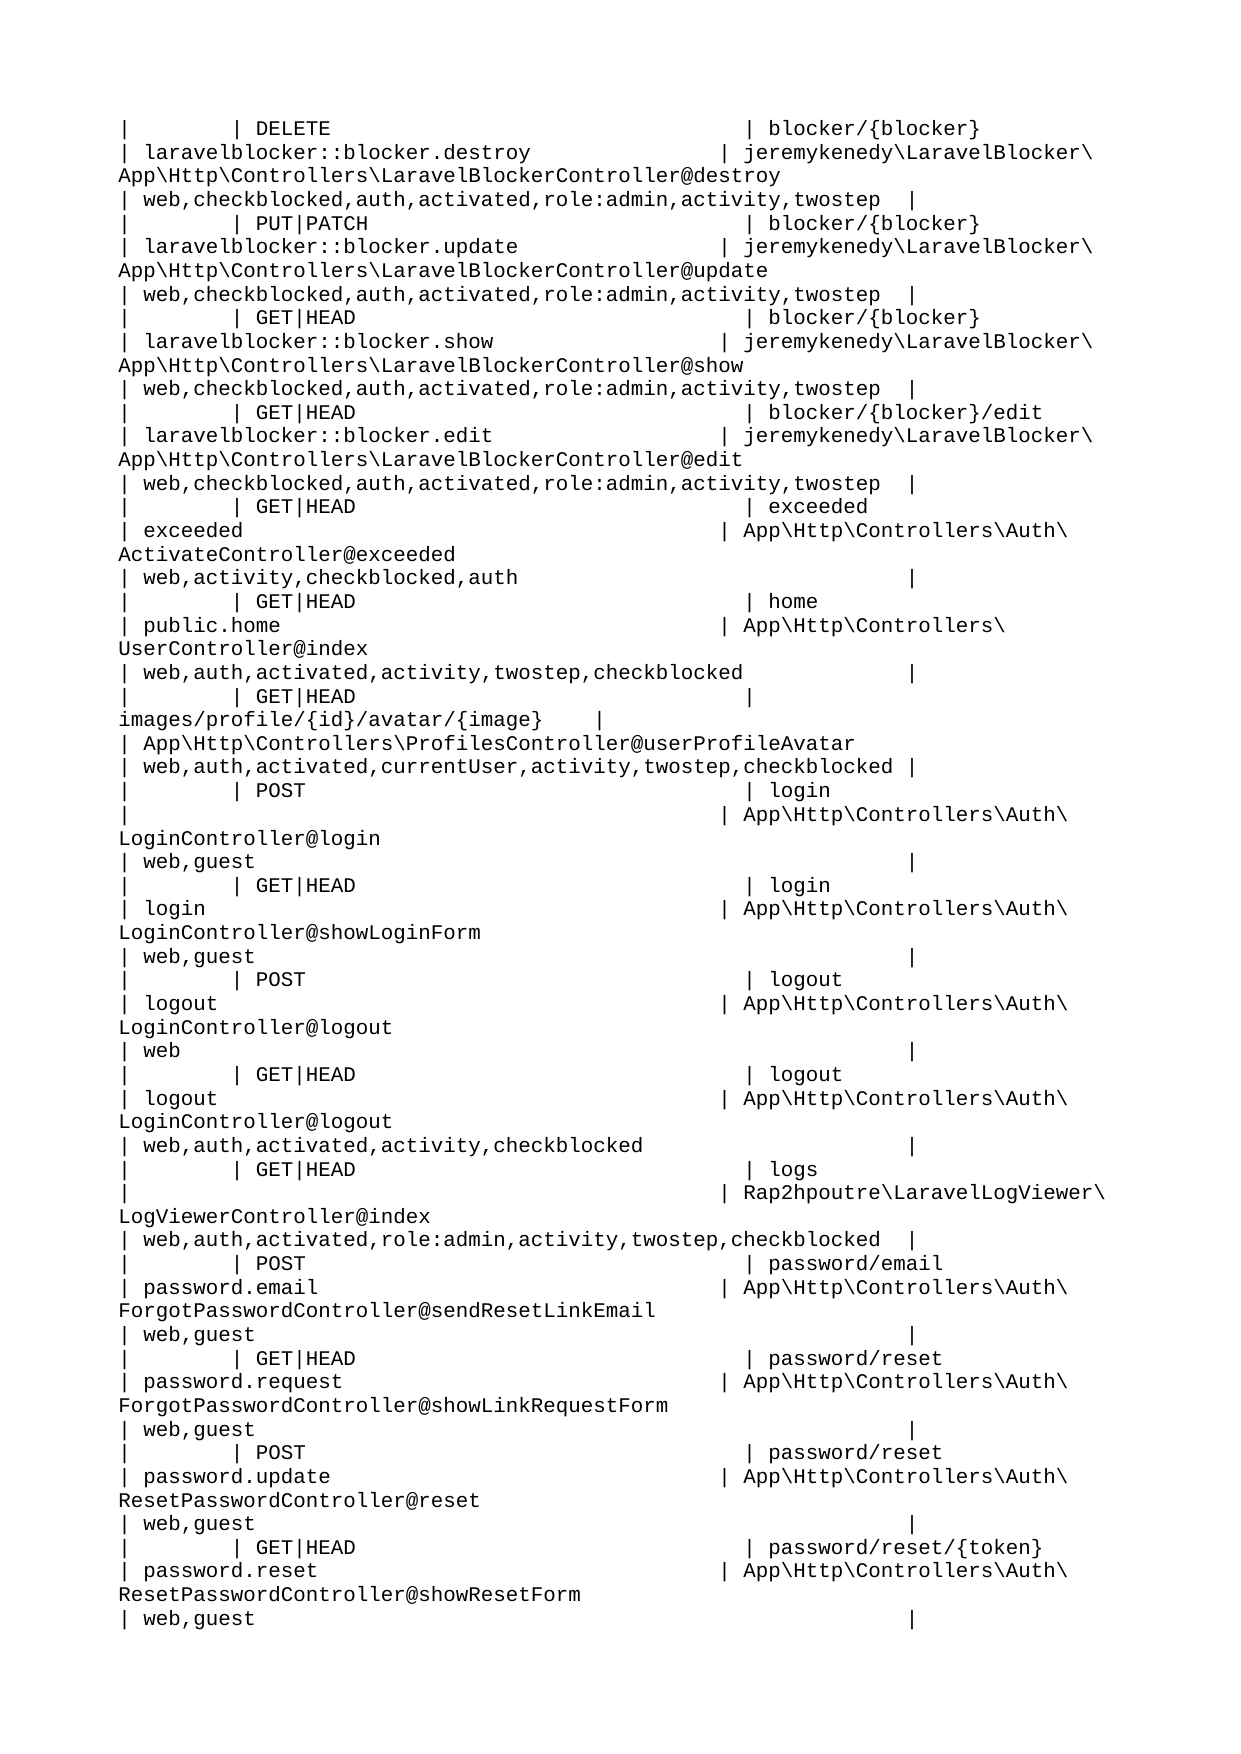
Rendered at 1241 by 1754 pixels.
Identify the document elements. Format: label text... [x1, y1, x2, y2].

text | | POST | login | | App\Http\Controllers\Auth\LoginController@login | web,guest | [118, 780, 1122, 875]
text | | POST | password/email | password.email | App\Http\Controllers\Auth\ForgotPasswordController@sendResetLinkEmail | web,guest | [118, 1253, 1122, 1348]
text | | GET|HEAD | logout | logout | App\Http\Controllers\Auth\LoginController@logout | web,auth,activated,activity,checkblocked | [118, 1064, 1122, 1158]
text | | GET|HEAD | home | public.home | App\Http\Controllers\UserController@index | web,auth,activated,activity,twostep,checkblocked | [118, 591, 1122, 686]
text | | GET|HEAD | password/reset | password.request | App\Http\Controllers\Auth\ForgotPasswordController@showLinkRequestForm | web,guest | [118, 1348, 1122, 1442]
text | | POST | logout | logout | App\Http\Controllers\Auth\LoginController@logout | web | [118, 969, 1122, 1064]
text | | GET|HEAD | exceeded | exceeded | App\Http\Controllers\Auth\ActivateController@exceeded | web,activity,checkblocked,auth | [118, 496, 1122, 591]
text | | GET|HEAD | logs | | Rap2hpoutre\LaravelLogViewer\LogViewerController@index | web,auth,activated,role:admin,activity,twostep,checkblocked | [118, 1158, 1122, 1253]
text | | PUT|PATCH | blocker/{blocker} | laravelblocker::blocker.update | jeremykenedy\LaravelBlocker\App\Http\Controllers\LaravelBlockerController@update | web,checkblocked,auth,activated,role:admin,activity,twostep | [118, 213, 1122, 307]
text | | POST | password/reset | password.update | App\Http\Controllers\Auth\ResetPasswordController@reset | web,guest | [118, 1442, 1122, 1537]
text | | GET|HEAD | blocker/{blocker} | laravelblocker::blocker.show | jeremykenedy\LaravelBlocker\App\Http\Controllers\LaravelBlockerController@show | web,checkblocked,auth,activated,role:admin,activity,twostep | [118, 307, 1122, 402]
text | | GET|HEAD | blocker/{blocker}/edit | laravelblocker::blocker.edit | jeremykenedy\LaravelBlocker\App\Http\Controllers\LaravelBlockerController@edit | web,checkblocked,auth,activated,role:admin,activity,twostep | [118, 402, 1122, 496]
text | | GET|HEAD | login | login | App\Http\Controllers\Auth\LoginController@showLoginForm | web,guest | [118, 875, 1122, 969]
text | | GET|HEAD | password/reset/{token} | password.reset | App\Http\Controllers\Auth\ResetPasswordController@showResetForm | web,guest | [118, 1537, 1122, 1631]
text | | DELETE | blocker/{blocker} | laravelblocker::blocker.destroy | jeremykenedy\LaravelBlocker\App\Http\Controllers\LaravelBlockerController@destroy | web,checkblocked,auth,activated,role:admin,activity,twostep | [118, 118, 1122, 213]
text | | GET|HEAD | images/profile/{id}/avatar/{image} | | App\Http\Controllers\ProfilesController@userProfileAvatar | web,auth,activated,currentUser,activity,twostep,checkblocked | [118, 686, 1122, 780]
